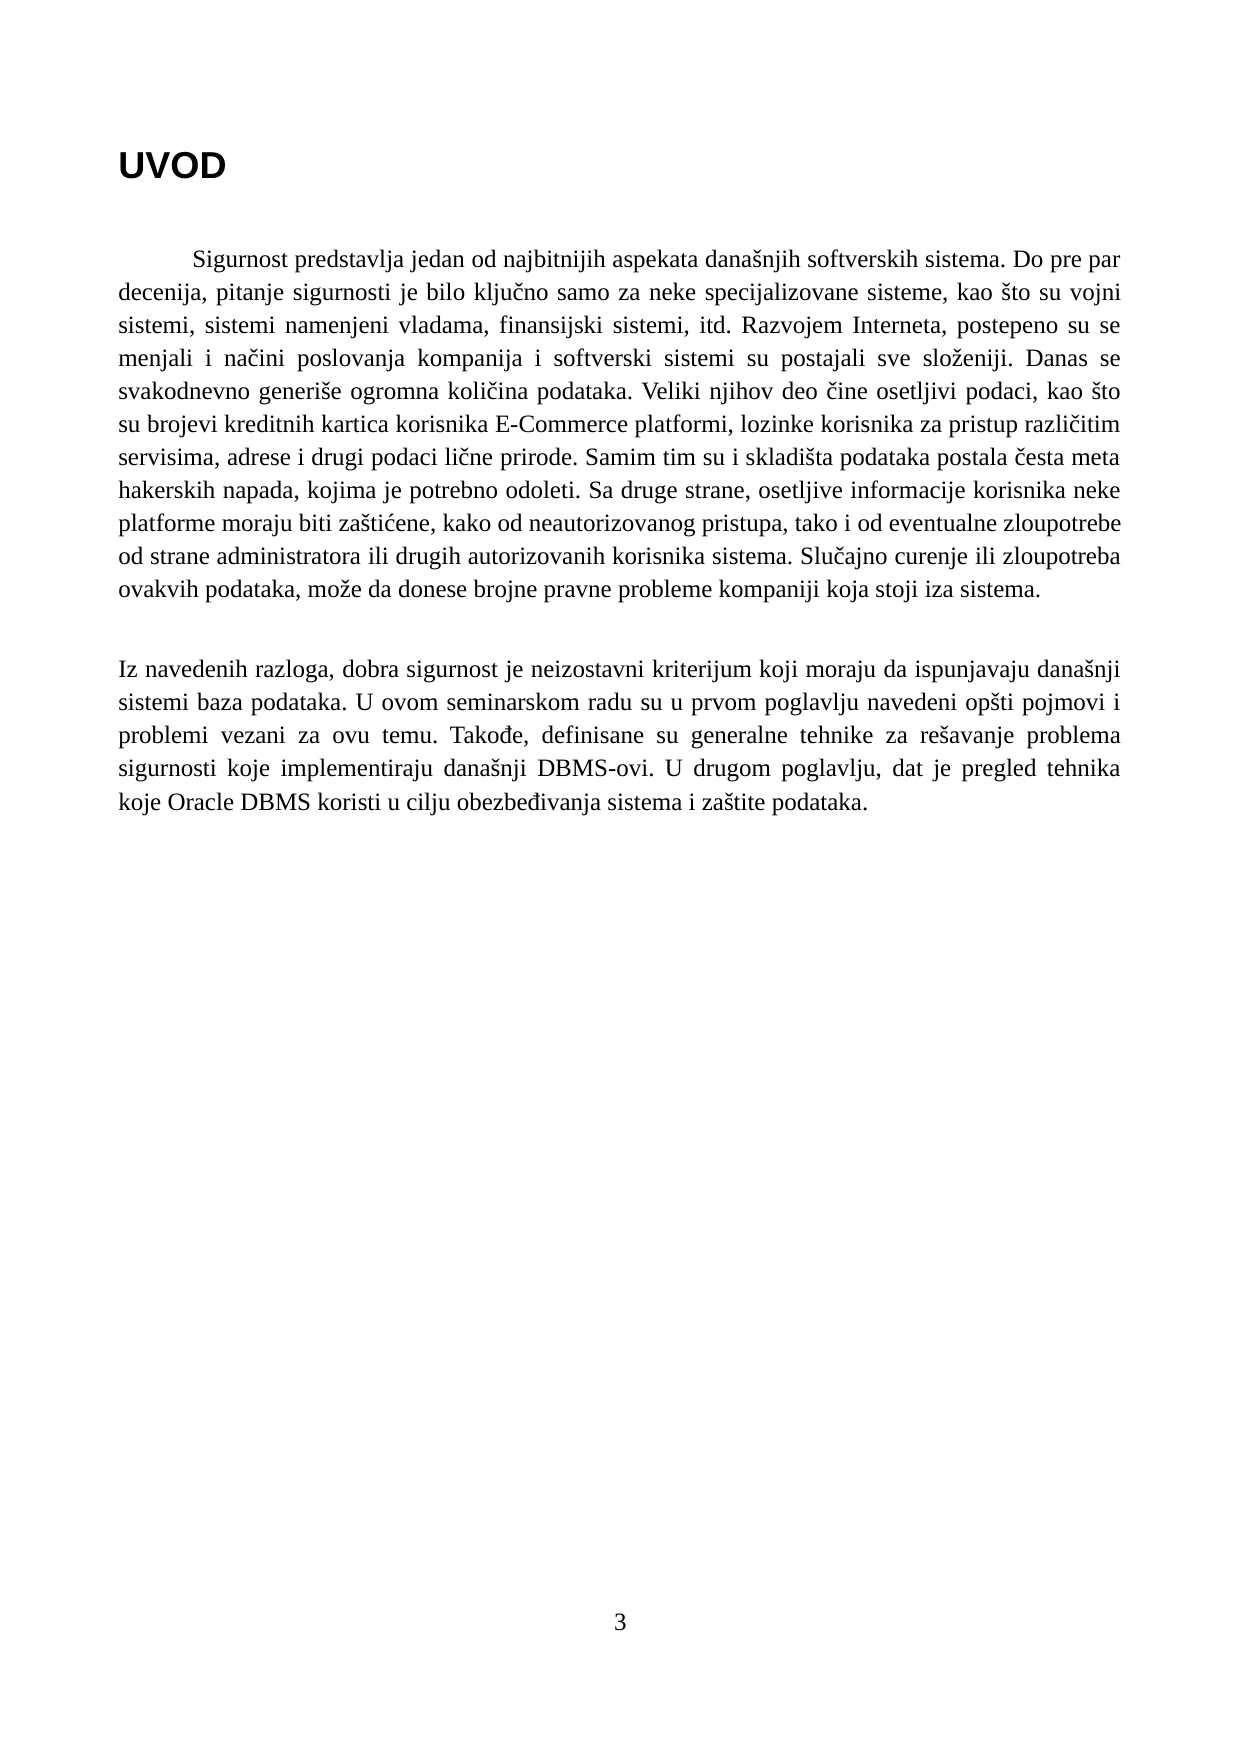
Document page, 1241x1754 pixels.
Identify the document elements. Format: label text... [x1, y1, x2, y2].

text Sigurnost predstavlja jedan od najbitnijih aspekata današnjih softverskih sistema. Do pre par decenija, pitanje sigurnosti je bilo ključno samo za neke specijalizovane sisteme, kao što su vojni sistemi, sistemi namenjeni vladama, finansijski sistemi, itd. Razvojem Interneta, postepeno su se menjali i načini poslovanja kompanija i softverski sistemi su postajali sve složeniji. Danas se svakodnevno generiše ogromna količina podataka. Veliki njihov deo čine osetljivi podaci, kao što su brojevi kreditnih kartica korisnika E-Commerce platformi, lozinke korisnika za pristup različitim servisima, adrese i drugi podaci lične prirode. Samim tim su i skladišta podataka postala česta meta hakerskih napada, kojima je potrebno odoleti. Sa druge strane, osetljive informacije korisnika neke platforme moraju biti zaštićene, kako od neautorizovanog pristupa, tako i od eventualne zloupotrebe od strane administratora ili drugih autorizovanih korisnika sistema. Slučajno curenje ili zloupotreba ovakvih podataka, može da donese brojne pravne probleme kompaniji koja stoji iza sistema. [118, 244, 1122, 603]
text Iz navedenih razloga, dobra sigurnost je neizostavni kriterijum koji moraju da ispunjavaju današnji sistemi baza podataka. U ovom seminarskom radu su u prvom poglavlju navedeni opšti pojmovi i problemi vezani za ovu temu. Takođe, definisane su generalne tehnike za rešavanje problema sigurnosti koje implementiraju današnji DBMS-ovi. U drugom poglavlju, dat je pregled tehnika koje Oracle DBMS koristi u cilju obezbeđivanja sistema i zaštite podataka. [118, 654, 1122, 815]
subtitle UVOD [118, 143, 1122, 186]
